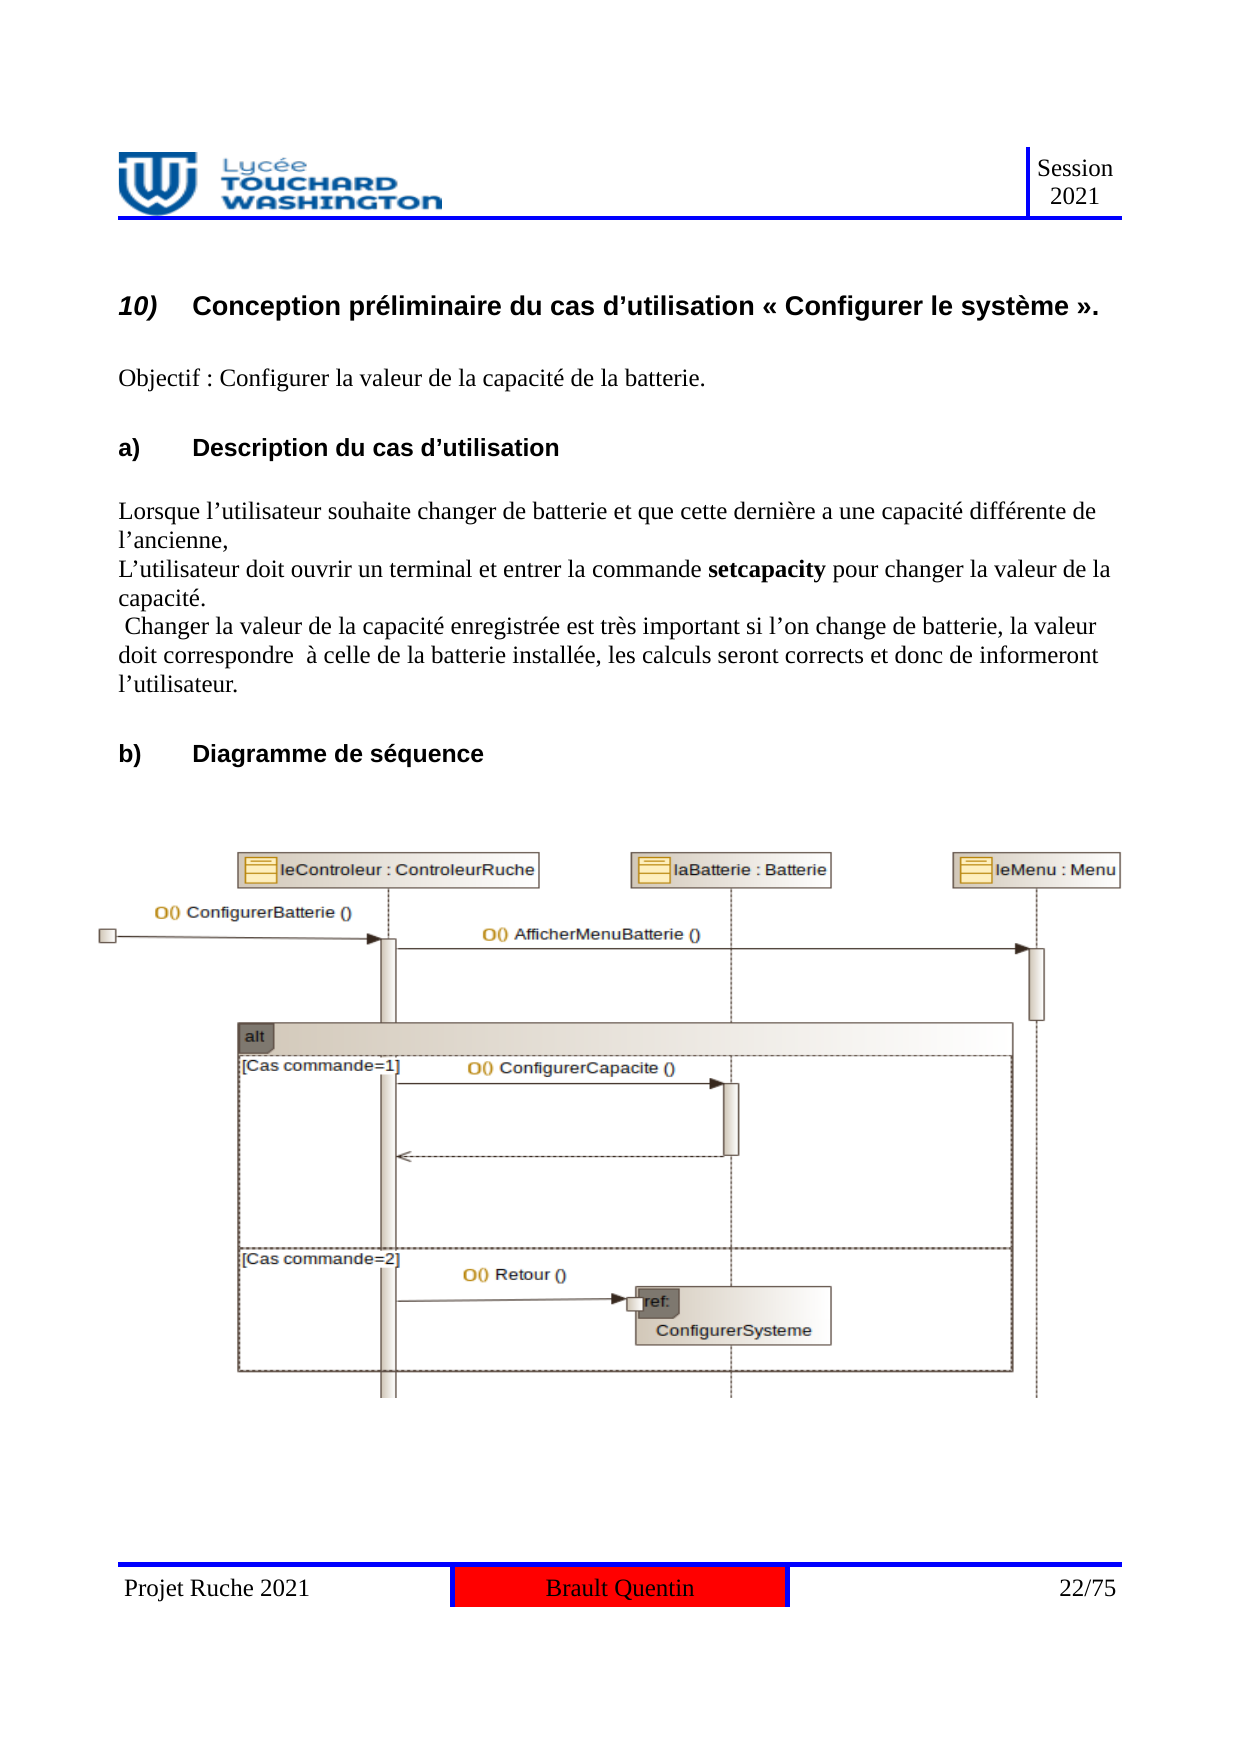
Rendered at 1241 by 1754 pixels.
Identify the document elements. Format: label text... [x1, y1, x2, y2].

text Changer la valeur de la capacité enregistrée est très important si l’on change de batterie, la valeur doit correspondre à celle de la batterie installée, les calculs seront corrects et donc de informeront l’utilisateur. [118, 611, 1122, 698]
text Lorsque l’utilisateur souhaite changer de batterie et que cette dernière a une capacité différente de l’ancienne, L’utilisateur doit ouvrir un terminal et entrer la commande setcapacity pour changer la valeur de la capacité. [118, 496, 1122, 611]
picture [118, 152, 442, 216]
subtitle Diagramme de séquence [118, 739, 1122, 767]
subtitle Conception préliminaire du cas d’utilisation « Configurer le système ». [118, 290, 1122, 322]
picture [84, 840, 1136, 1398]
text Objectif : Configurer la valeur de la capacité de la batterie. [118, 363, 1122, 392]
subtitle Description du cas d’utilisation [118, 433, 1122, 461]
